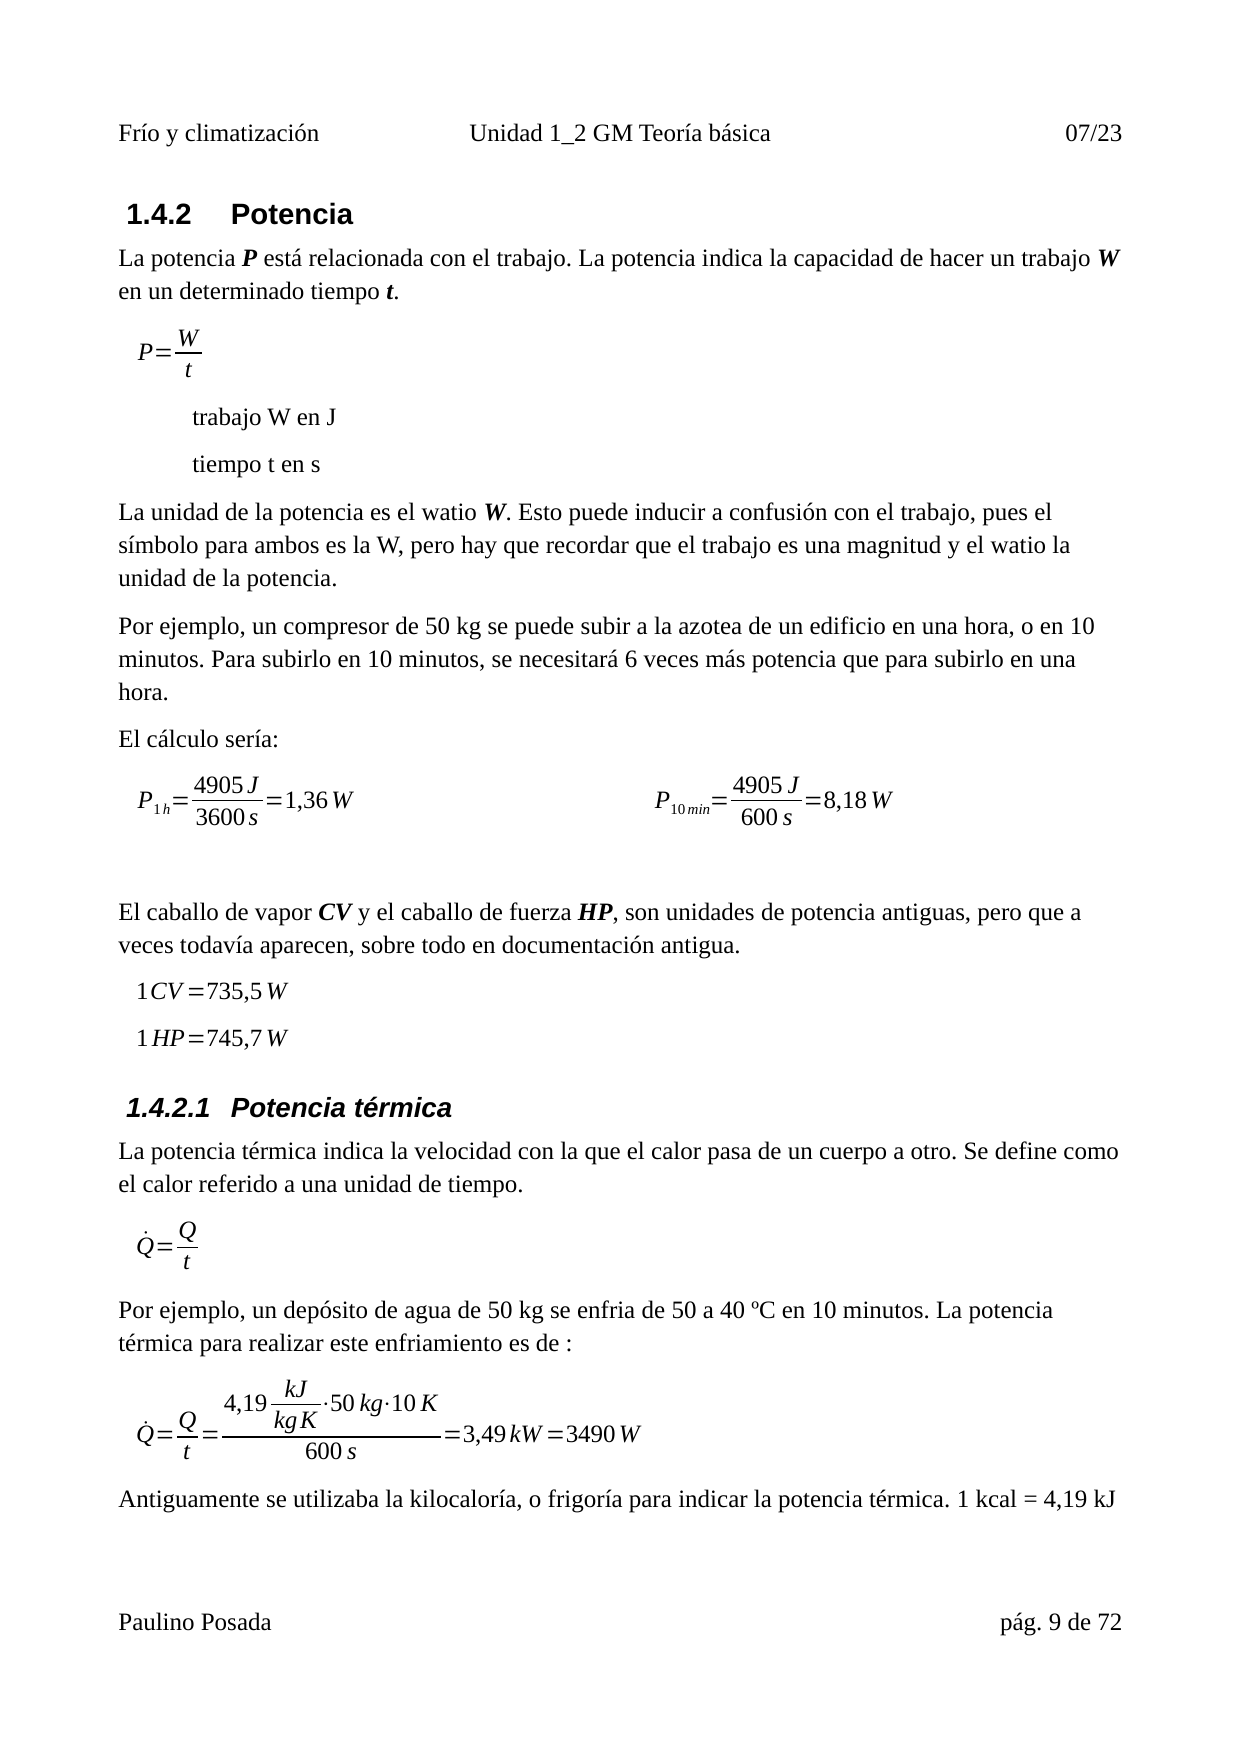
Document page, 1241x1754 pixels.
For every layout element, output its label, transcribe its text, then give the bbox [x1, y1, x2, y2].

text El cálculo sería: [118, 724, 1122, 753]
text Antiguamente se utilizaba la kilocaloría, o frigoría para indicar la potencia térmica. 1 kcal = 4,19 kJ [118, 1484, 1122, 1513]
text La potencia térmica indica la velocidad con la que el calor pasa de un cuerpo a otro. Se define como el calor referido a una unidad de tiempo. [118, 1136, 1122, 1198]
text tiempo t en s [118, 449, 1122, 478]
text El caballo de vapor CV y el caballo de fuerza HP, son unidades de potencia antiguas, pero que a veces todavía aparecen, sobre todo en documentación antigua. [118, 897, 1122, 959]
text La potencia P está relacionada con el trabajo. La potencia indica la capacidad de hacer un trabajo W en un determinado tiempo t. [118, 243, 1122, 305]
text La unidad de la potencia es el watio W. Esto puede inducir a confusión con el trabajo, pues el símbolo para ambos es la W, pero hay que recordar que el trabajo es una magnitud y el watio la unidad de la potencia. [118, 497, 1122, 592]
subtitle Potencia [118, 197, 1122, 231]
text Por ejemplo, un compresor de 50 kg se puede subir a la azotea de un edificio en una hora, o en 10 minutos. Para subirlo en 10 minutos, se necesitará 6 veces más potencia que para subirlo en una hora. [118, 611, 1122, 706]
text trabajo W en J [118, 402, 1122, 431]
text Por ejemplo, un depósito de agua de 50 kg se enfria de 50 a 40 ºC en 10 minutos. La potencia térmica para realizar este enfriamiento es de : [118, 1295, 1122, 1357]
subtitle Potencia térmica [118, 1092, 1122, 1124]
